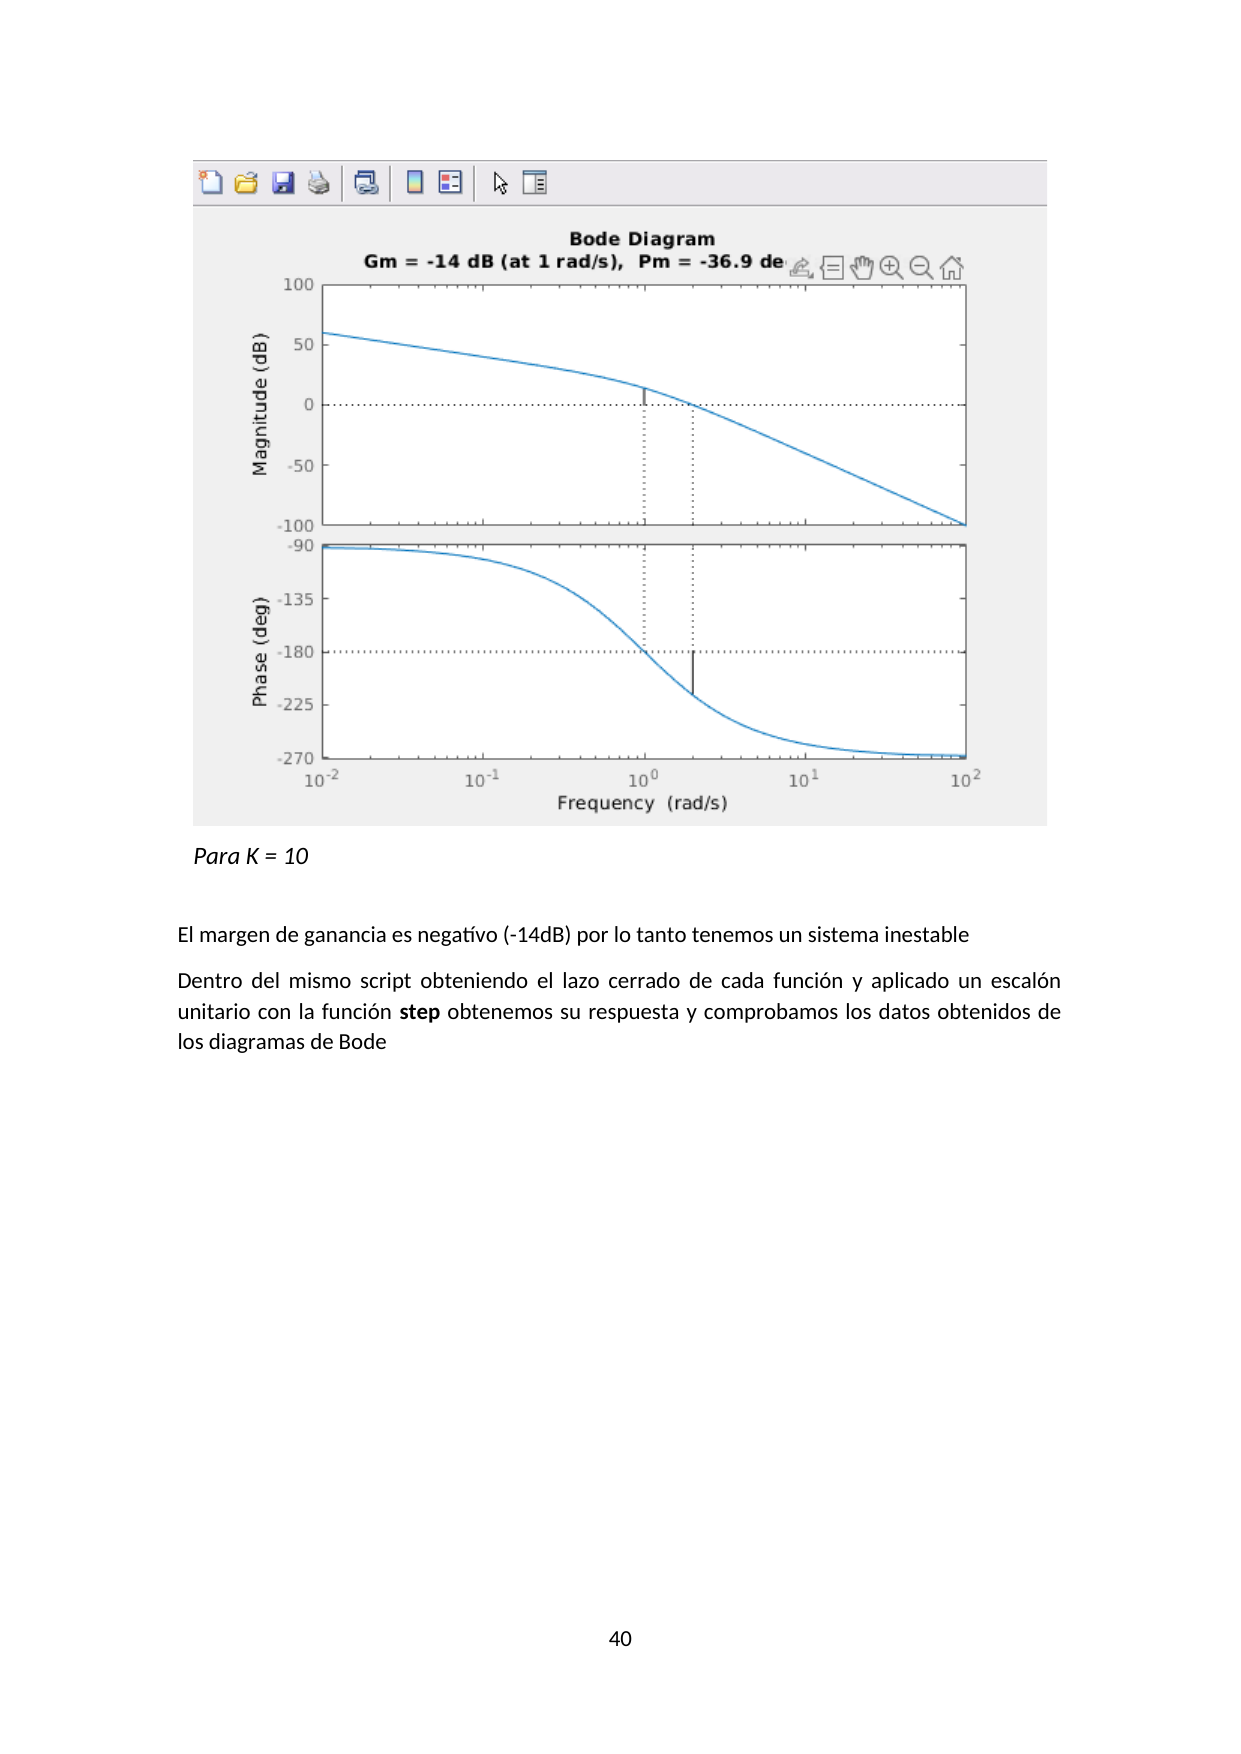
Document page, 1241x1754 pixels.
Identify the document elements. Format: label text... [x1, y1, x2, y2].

text Dentro del mismo script obteniendo el lazo cerrado de cada función y aplicado un escalón unitario con la función step obtenemos su respuesta y comprobamos los datos obtenidos de los diagramas de Bode [177, 967, 1063, 1055]
text El margen de ganancia es negatívo (-14dB) por lo tanto tenemos un sistema inestable [177, 920, 1063, 948]
picture [193, 160, 1048, 826]
text Para K = 10 [193, 826, 1047, 871]
